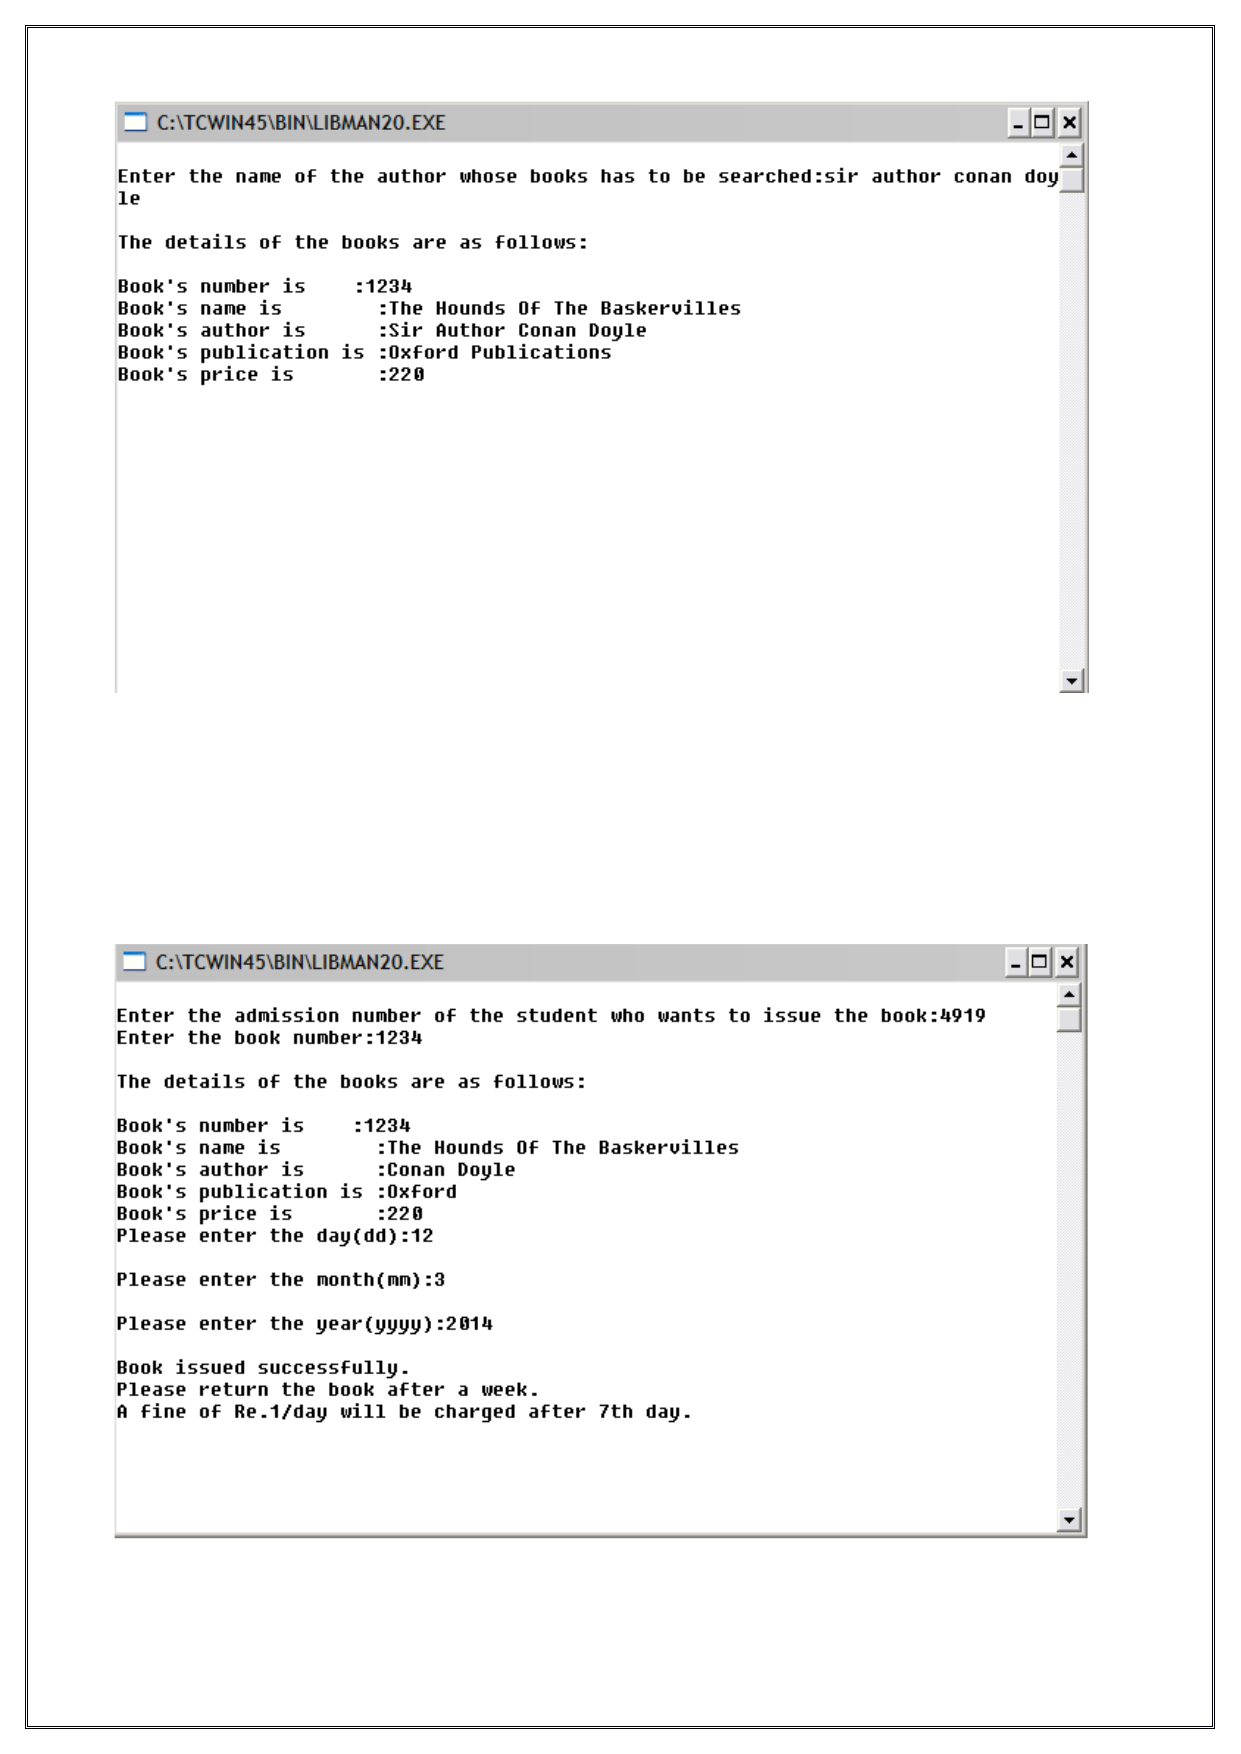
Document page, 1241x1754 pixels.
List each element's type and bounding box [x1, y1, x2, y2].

picture [114, 101, 534, 693]
picture [114, 944, 1089, 1542]
